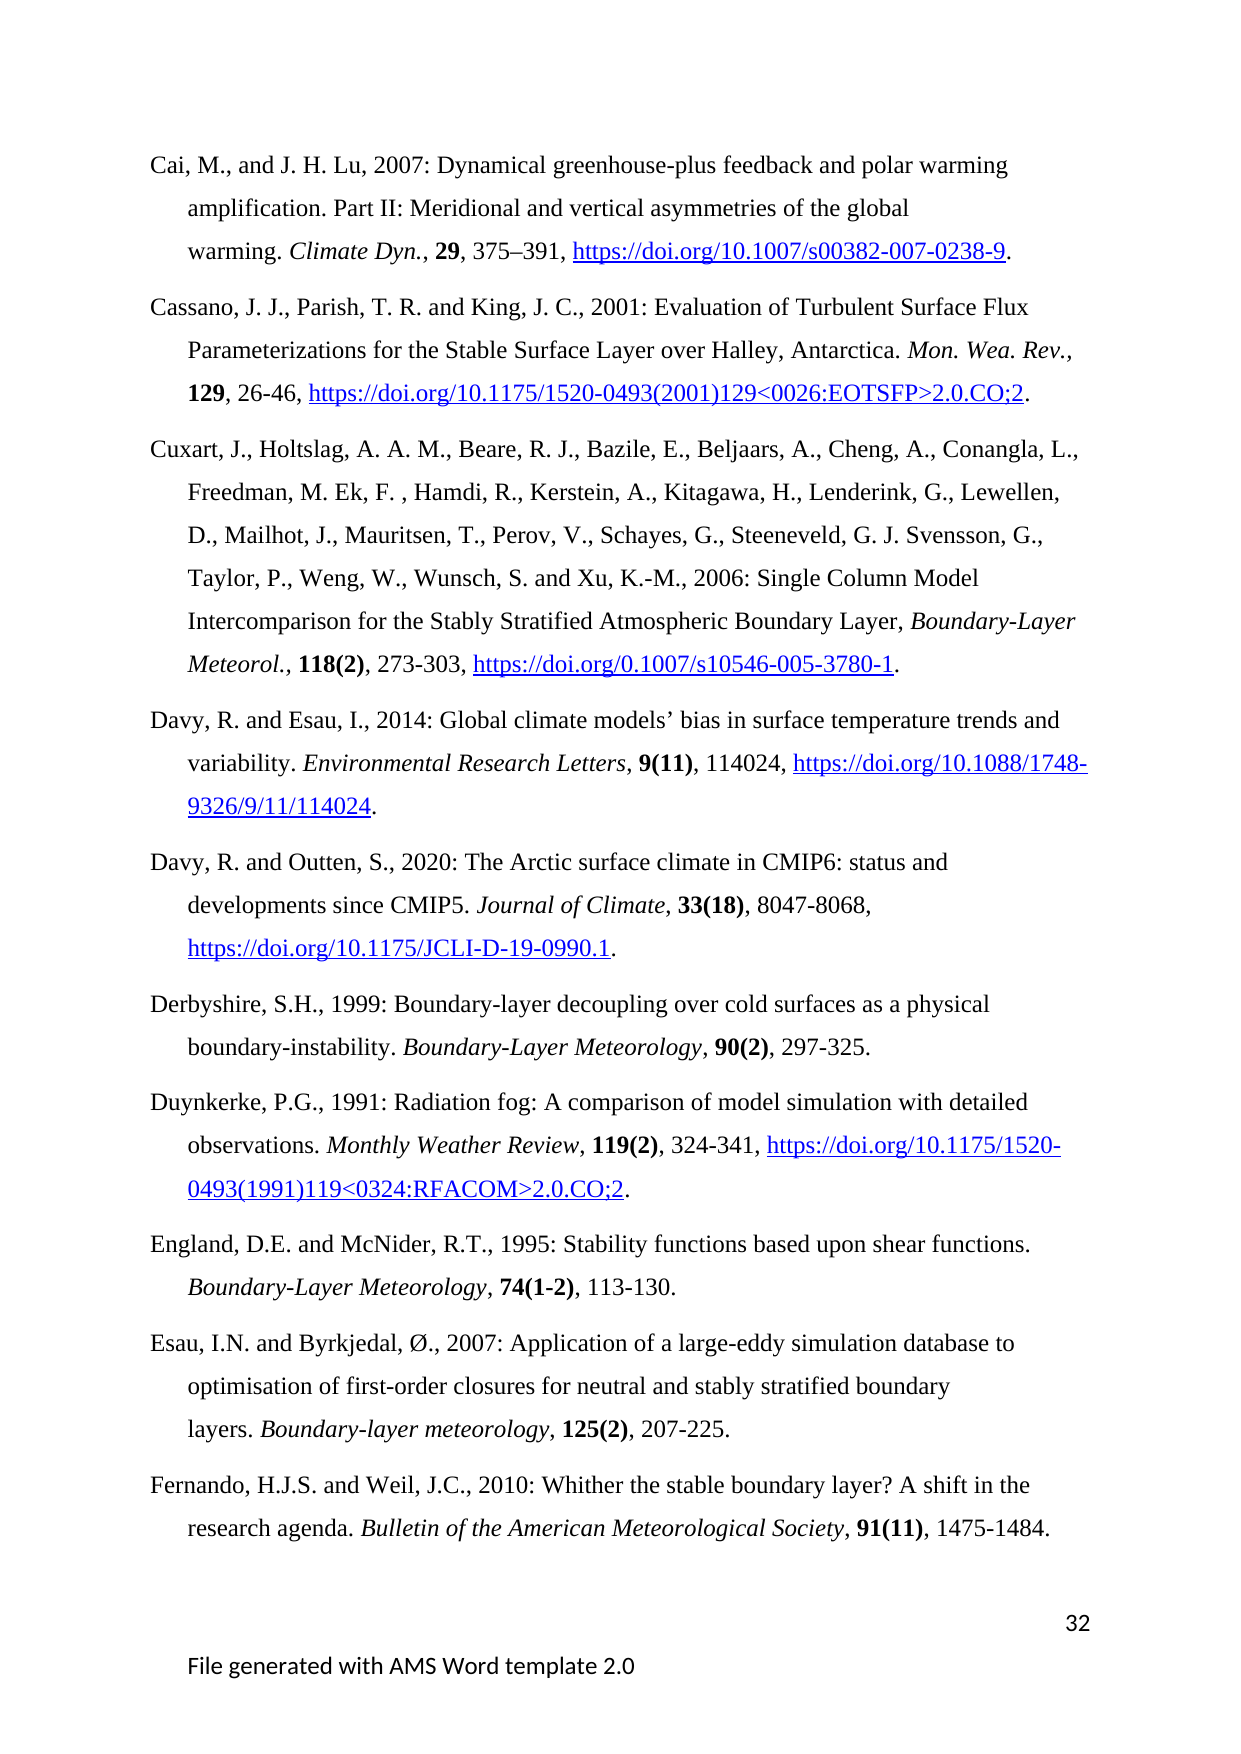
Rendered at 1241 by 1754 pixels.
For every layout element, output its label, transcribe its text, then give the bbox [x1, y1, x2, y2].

text Cassano, J. J., Parish, T. R. and King, J. C., 2001: Evaluation of Turbulent Surface Flux Parameterizations for the Stable Surface Layer over Halley, Antarctica. Mon. Wea. Rev., 129, 26-46, https://doi.org/10.1175/1520-0493(2001)129<0026:EOTSFP>2.0.CO;2. [150, 292, 1090, 407]
text Cuxart, J., Holtslag, A. A. M., Beare, R. J., Bazile, E., Beljaars, A., Cheng, A., Conangla, L., Freedman, M. Ek, F. , Hamdi, R., Kerstein, A., Kitagawa, H., Lenderink, G., Lewellen, D., Mailhot, J., Mauritsen, T., Perov, V., Schayes, G., Steeneveld, G. J. Svensson, G., Taylor, P., Weng, W., Wunsch, S. and Xu, K.-M., 2006: Single Column Model Intercomparison for the Stably Stratified Atmospheric Boundary Layer, Boundary-Layer Meteorol., 118(2), 273-303, https://doi.org/0.1007/s10546-005-3780-1. [150, 434, 1090, 678]
text Davy, R. and Outten, S., 2020: The Arctic surface climate in CMIP6: status and developments since CMIP5. Journal of Climate, 33(18), 8047-8068, https://doi.org/10.1175/JCLI-D-19-0990.1. [150, 847, 1090, 962]
text Duynkerke, P.G., 1991: Radiation fog: A comparison of model simulation with detailed observations. Monthly Weather Review, 119(2), 324-341, https://doi.org/10.1175/1520-0493(1991)119<0324:RFACOM>2.0.CO;2. [150, 1087, 1090, 1202]
text Fernando, H.J.S. and Weil, J.C., 2010: Whither the stable boundary layer? A shift in the research agenda. Bulletin of the American Meteorological Society, 91(11), 1475-1484. [150, 1470, 1090, 1542]
text Derbyshire, S.H., 1999: Boundary-layer decoupling over cold surfaces as a physical boundary-instability. Boundary-Layer Meteorology, 90(2), 297-325. [150, 989, 1090, 1061]
text Esau, I.N. and Byrkjedal, Ø., 2007: Application of a large-eddy simulation database to optimisation of first-order closures for neutral and stably stratified boundary layers. Boundary-layer meteorology, 125(2), 207-225. [150, 1328, 1090, 1443]
text Cai, M., and J. H. Lu, 2007: Dynamical greenhouse-plus feedback and polar warming amplification. Part II: Meridional and vertical asymmetries of the global warming. Climate Dyn., 29, 375–391, https://doi.org/10.1007/s00382-007-0238-9. [150, 150, 1090, 265]
text England, D.E. and McNider, R.T., 1995: Stability functions based upon shear functions. Boundary-Layer Meteorology, 74(1-2), 113-130. [150, 1229, 1090, 1301]
text Davy, R. and Esau, I., 2014: Global climate models’ bias in surface temperature trends and variability. Environmental Research Letters, 9(11), 114024, https://doi.org/10.1088/1748-9326/9/11/114024. [150, 705, 1090, 820]
